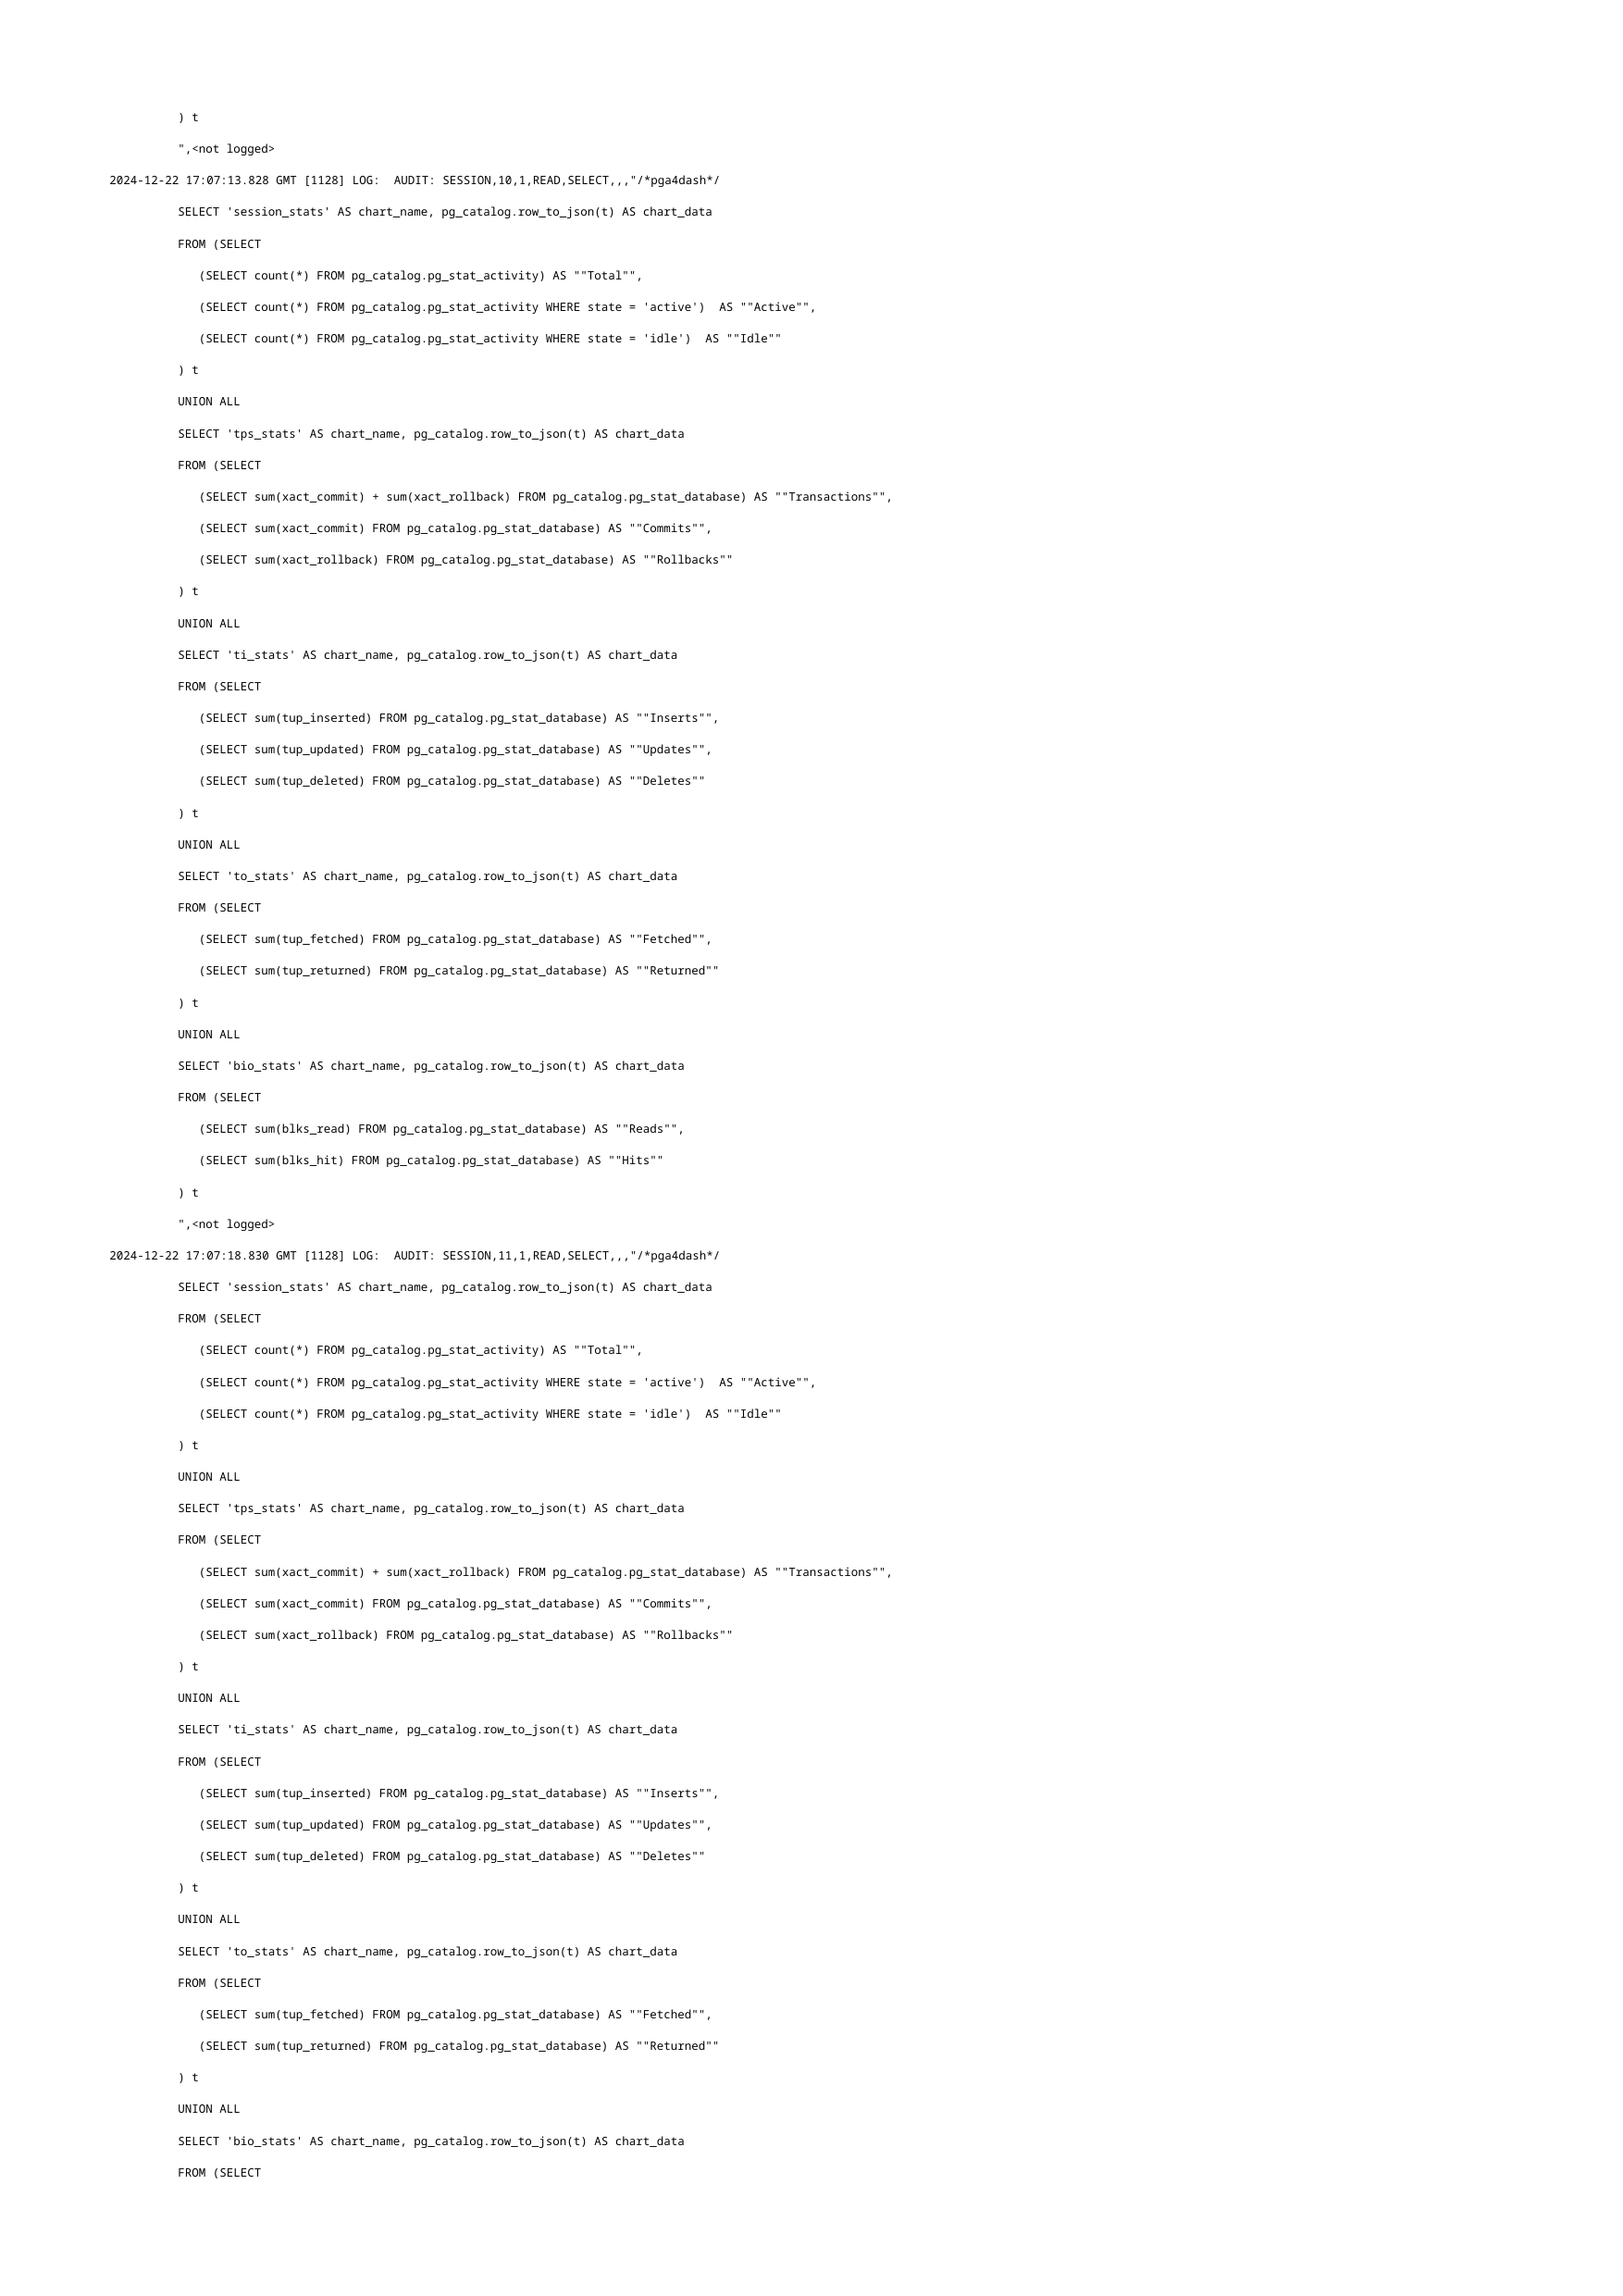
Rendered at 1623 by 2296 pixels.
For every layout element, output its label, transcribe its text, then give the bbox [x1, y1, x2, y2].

text ) t [109, 1185, 1514, 1200]
text ",<not logged> [109, 1216, 1514, 1232]
text SELECT 'ti_stats' AS chart_name, pg_catalog.row_to_json(t) AS chart_data [109, 1722, 1514, 1738]
text (SELECT count(*) FROM pg_catalog.pg_stat_activity) AS ""Total"", [109, 267, 1514, 283]
text ) t [109, 362, 1514, 378]
text (SELECT sum(xact_rollback) FROM pg_catalog.pg_stat_database) AS ""Rollbacks"" [109, 552, 1514, 567]
text (SELECT sum(xact_commit) FROM pg_catalog.pg_stat_database) AS ""Commits"", [109, 520, 1514, 536]
text (SELECT count(*) FROM pg_catalog.pg_stat_activity WHERE state = 'idle') AS ""Idle"" [109, 1406, 1514, 1421]
text (SELECT sum(tup_updated) FROM pg_catalog.pg_stat_database) AS ""Updates"", [109, 741, 1514, 757]
text ) t [109, 109, 1514, 125]
text FROM (SELECT [109, 1089, 1514, 1105]
text UNION ALL [109, 394, 1514, 410]
text ",<not logged> [109, 141, 1514, 156]
text FROM (SELECT [109, 1754, 1514, 1769]
text SELECT 'to_stats' AS chart_name, pg_catalog.row_to_json(t) AS chart_data [109, 868, 1514, 884]
text SELECT 'tps_stats' AS chart_name, pg_catalog.row_to_json(t) AS chart_data [109, 426, 1514, 441]
text FROM (SELECT [109, 678, 1514, 694]
text SELECT 'bio_stats' AS chart_name, pg_catalog.row_to_json(t) AS chart_data [109, 1058, 1514, 1074]
text 2024-12-22 17:07:18.830 GMT [1128] LOG: AUDIT: SESSION,11,1,READ,SELECT,,,"/*pga4dash*/ [109, 1247, 1514, 1263]
text (SELECT sum(xact_commit) + sum(xact_rollback) FROM pg_catalog.pg_stat_database) AS ""Transactions"", [109, 489, 1514, 504]
text (SELECT sum(tup_returned) FROM pg_catalog.pg_stat_database) AS ""Returned"" [109, 2038, 1514, 2054]
text (SELECT sum(tup_deleted) FROM pg_catalog.pg_stat_database) AS ""Deletes"" [109, 1848, 1514, 1864]
text ) t [109, 1437, 1514, 1453]
text SELECT 'bio_stats' AS chart_name, pg_catalog.row_to_json(t) AS chart_data [109, 2133, 1514, 2149]
text ) t [109, 805, 1514, 821]
text (SELECT sum(tup_updated) FROM pg_catalog.pg_stat_database) AS ""Updates"", [109, 1817, 1514, 1832]
text UNION ALL [109, 615, 1514, 631]
text (SELECT sum(tup_inserted) FROM pg_catalog.pg_stat_database) AS ""Inserts"", [109, 710, 1514, 726]
text (SELECT sum(tup_fetched) FROM pg_catalog.pg_stat_database) AS ""Fetched"", [109, 2006, 1514, 2022]
text 2024-12-22 17:07:13.828 GMT [1128] LOG: AUDIT: SESSION,10,1,READ,SELECT,,,"/*pga4dash*/ [109, 172, 1514, 188]
text (SELECT sum(tup_returned) FROM pg_catalog.pg_stat_database) AS ""Returned"" [109, 963, 1514, 979]
text (SELECT sum(xact_commit) FROM pg_catalog.pg_stat_database) AS ""Commits"", [109, 1595, 1514, 1611]
text SELECT 'to_stats' AS chart_name, pg_catalog.row_to_json(t) AS chart_data [109, 1943, 1514, 1959]
text ) t [109, 995, 1514, 1011]
text (SELECT sum(xact_rollback) FROM pg_catalog.pg_stat_database) AS ""Rollbacks"" [109, 1627, 1514, 1643]
text SELECT 'tps_stats' AS chart_name, pg_catalog.row_to_json(t) AS chart_data [109, 1500, 1514, 1516]
text UNION ALL [109, 1912, 1514, 1928]
text FROM (SELECT [109, 900, 1514, 915]
text (SELECT sum(blks_hit) FROM pg_catalog.pg_stat_database) AS ""Hits"" [109, 1153, 1514, 1169]
text UNION ALL [109, 1690, 1514, 1706]
text (SELECT count(*) FROM pg_catalog.pg_stat_activity WHERE state = 'active') AS ""Active"", [109, 299, 1514, 315]
text (SELECT sum(xact_commit) + sum(xact_rollback) FROM pg_catalog.pg_stat_database) AS ""Transactions"", [109, 1564, 1514, 1580]
text FROM (SELECT [109, 1975, 1514, 1991]
text ) t [109, 1658, 1514, 1674]
text FROM (SELECT [109, 457, 1514, 473]
text ) t [109, 1880, 1514, 1895]
text (SELECT sum(tup_deleted) FROM pg_catalog.pg_stat_database) AS ""Deletes"" [109, 774, 1514, 789]
text (SELECT count(*) FROM pg_catalog.pg_stat_activity WHERE state = 'active') AS ""Active"", [109, 1374, 1514, 1390]
text (SELECT count(*) FROM pg_catalog.pg_stat_activity WHERE state = 'idle') AS ""Idle"" [109, 330, 1514, 346]
text UNION ALL [109, 1026, 1514, 1042]
text FROM (SELECT [109, 236, 1514, 252]
text UNION ALL [109, 837, 1514, 852]
text FROM (SELECT [109, 1533, 1514, 1548]
text (SELECT sum(tup_fetched) FROM pg_catalog.pg_stat_database) AS ""Fetched"", [109, 931, 1514, 947]
text (SELECT sum(blks_read) FROM pg_catalog.pg_stat_database) AS ""Reads"", [109, 1121, 1514, 1136]
text SELECT 'session_stats' AS chart_name, pg_catalog.row_to_json(t) AS chart_data [109, 1279, 1514, 1295]
text FROM (SELECT [109, 2165, 1514, 2180]
text (SELECT count(*) FROM pg_catalog.pg_stat_activity) AS ""Total"", [109, 1343, 1514, 1359]
text (SELECT sum(tup_inserted) FROM pg_catalog.pg_stat_database) AS ""Inserts"", [109, 1785, 1514, 1801]
text SELECT 'session_stats' AS chart_name, pg_catalog.row_to_json(t) AS chart_data [109, 205, 1514, 220]
text FROM (SELECT [109, 1310, 1514, 1326]
text ) t [109, 2069, 1514, 2085]
text SELECT 'ti_stats' AS chart_name, pg_catalog.row_to_json(t) AS chart_data [109, 647, 1514, 663]
text ) t [109, 584, 1514, 600]
text UNION ALL [109, 2102, 1514, 2117]
text UNION ALL [109, 1469, 1514, 1484]
